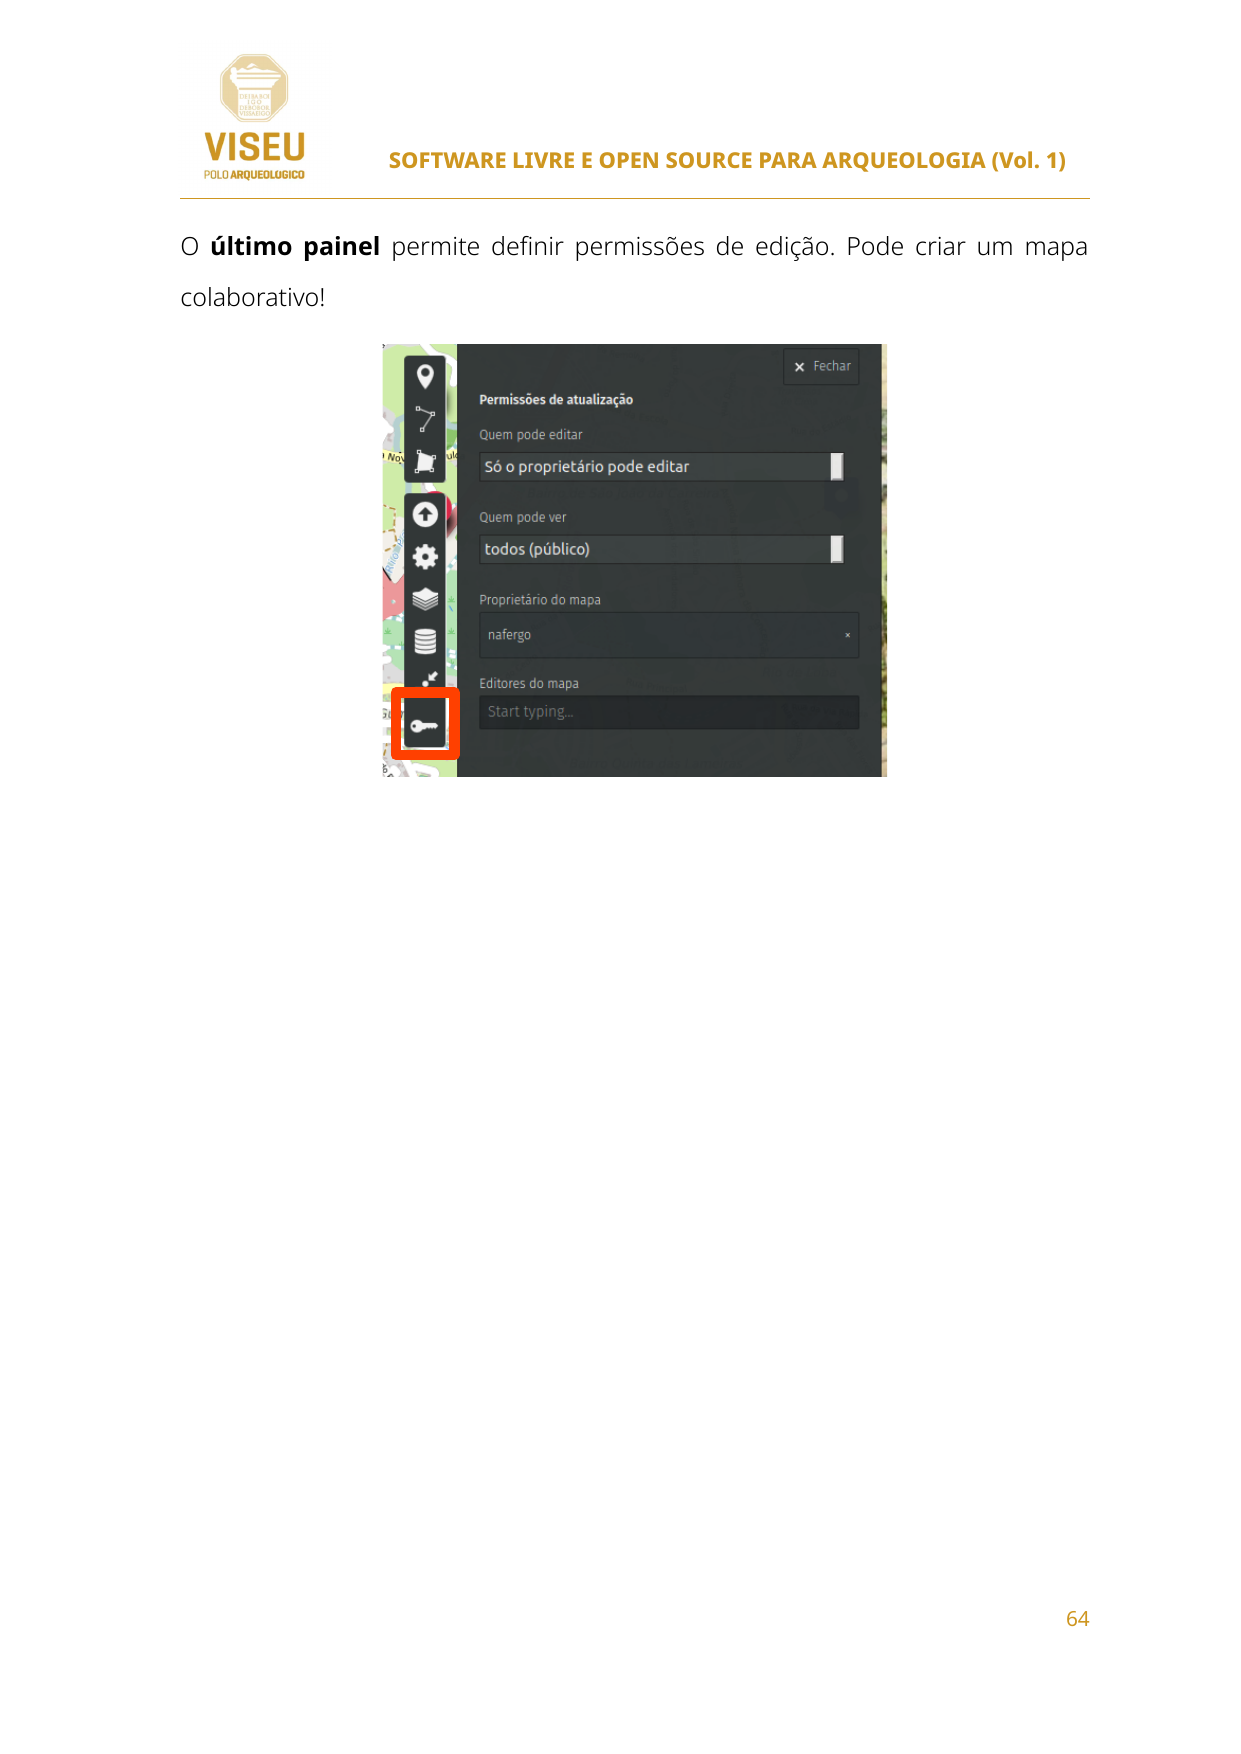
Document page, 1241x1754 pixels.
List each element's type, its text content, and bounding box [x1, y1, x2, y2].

picture [382, 344, 888, 777]
text O último painel permite definir permissões de edição. Pode criar um mapa colaborativo! [180, 228, 1090, 313]
